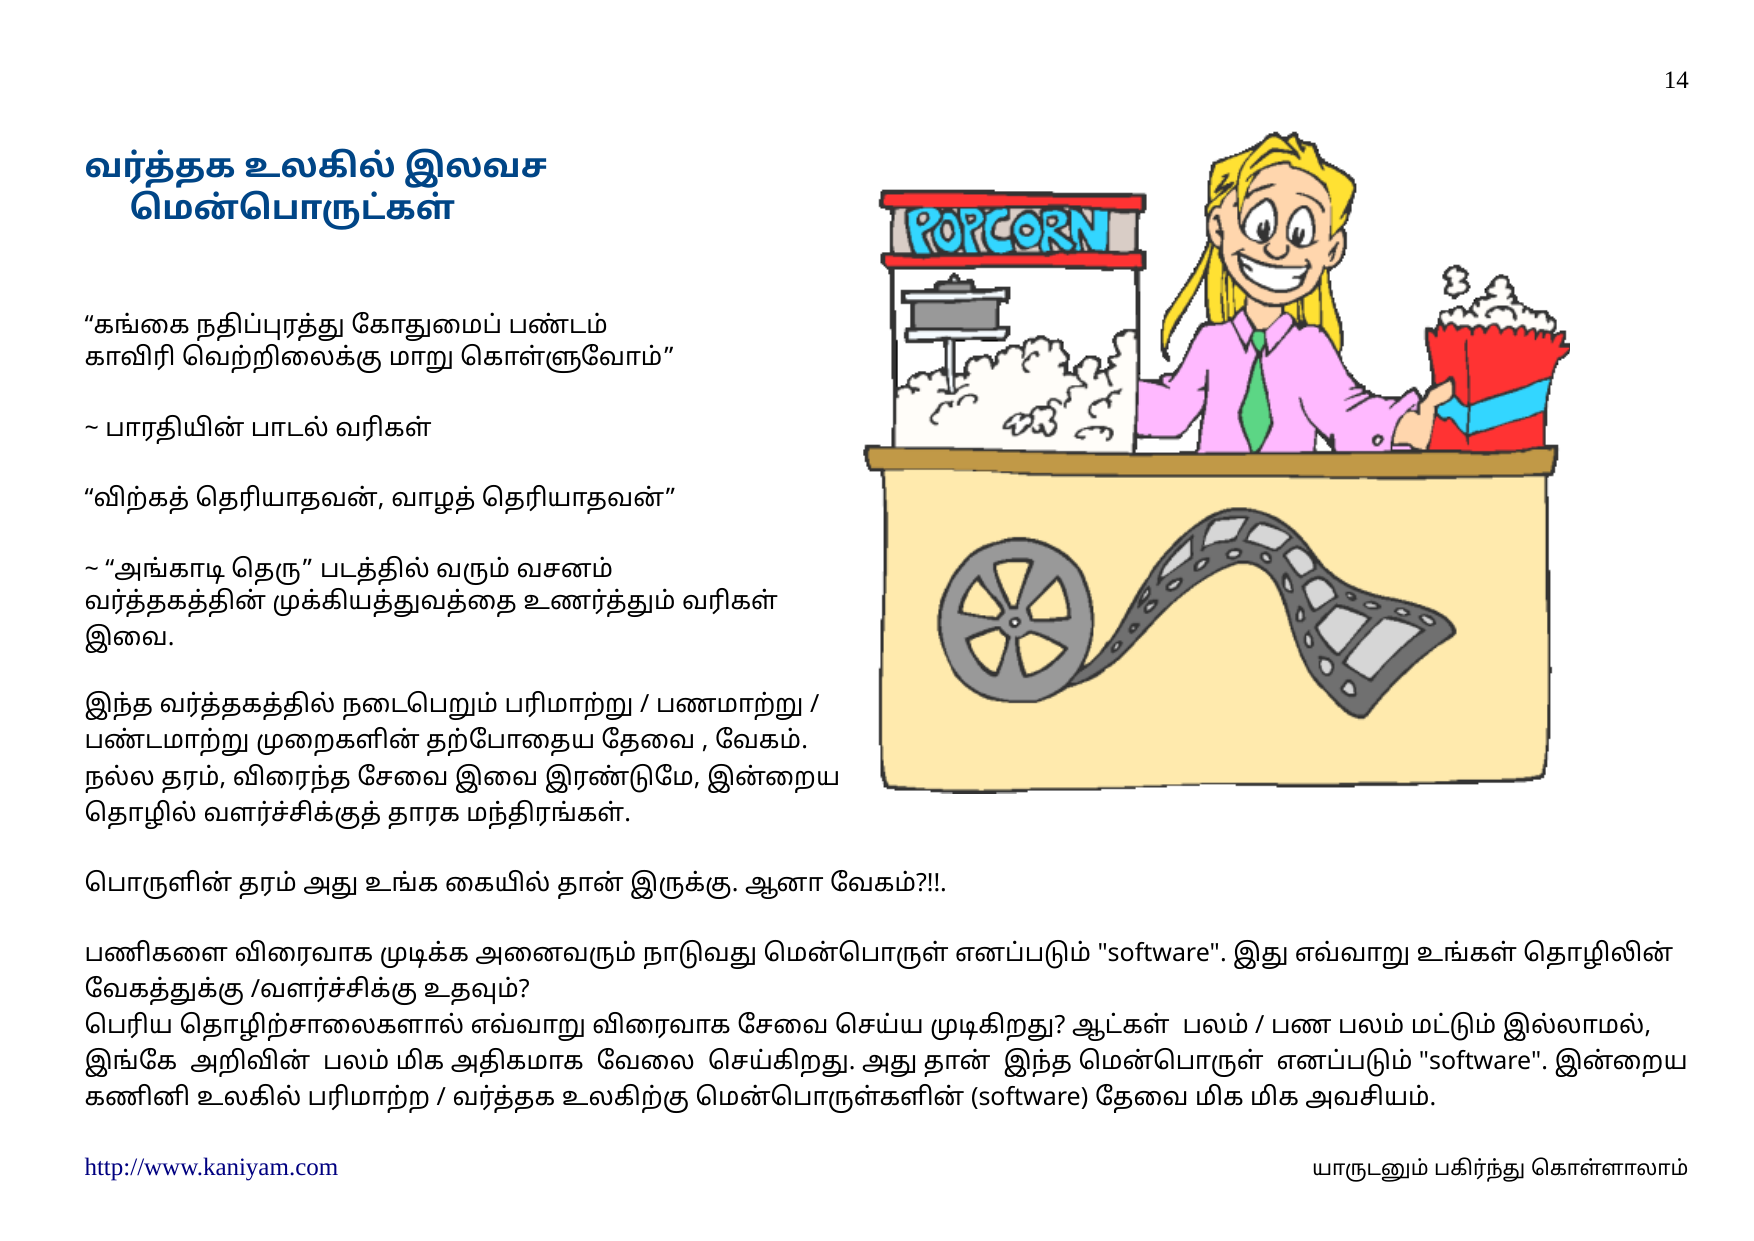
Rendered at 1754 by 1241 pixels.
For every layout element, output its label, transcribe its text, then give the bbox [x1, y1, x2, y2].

picture [862, 130, 1570, 794]
text [1570, 273, 1688, 588]
text வர்த்தகத்தின் முக்கியத்துவத்தை உணர்த்தும் வரிகள் இவை. [84, 588, 862, 655]
subtitle வர்த்தக உலகில் இலவச மென்பொருட்கள் [84, 149, 862, 232]
text “கங்கை நதிப்புரத்து கோதுமைப் பண்டம் காவிரி வெற்றிலைக்கு மாறு கொள்ளுவோம்” ~ பாரதியின் பாடல் வரிகள் “விற்கத் தெரியாதவன், வாழத் தெரியாதவன்” ~ “அங்காடி தெரு” படத்தில் வரும் வசனம் [84, 273, 862, 588]
subtitle [1570, 149, 1688, 232]
text [1570, 588, 1688, 655]
text இந்த வர்த்தகத்தில் நடைபெறும் பரிமாற்று / பணமாற்று / பண்டமாற்று முறைகளின் தற்போதைய தேவை , வேகம். நல்ல தரம், விரைந்த சேவை இவை இரண்டுமே, இன்றைய தொழில் வளர்ச்சிக்குத் தாரக மந்திரங்கள். பொருளின் தரம் அது உங்க கையில் தான் இருக்கு. ஆனா வேகம்?!!. பணிகளை விரைவாக முடிக்க அனைவரும் நாடுவது மென்பொருள் எனப்படும் "software". இது எவ்வாறு உங்கள் தொழிலின் வேகத்துக்கு /வளர்ச்சிக்கு உதவும்? பெரிய தொழிற்சாலைகளால் எவ்வாறு விரைவாக சேவை செய்ய முடிகிறது? ஆட்கள் பலம் / பண பலம் மட்டும் இல்லாமல், இங்கே அறிவின் பலம் மிக அதிகமாக வேலை செய்கிறது. அது தான் இந்த மென்பொருள் எனப்படும் "software". இன்றைய கணினி உலகில் பரிமாற்ற / வர்த்தக உலகிற்கு மென்பொருள்களின் (software) தேவை மிக மிக அவசியம். [84, 655, 1688, 1114]
